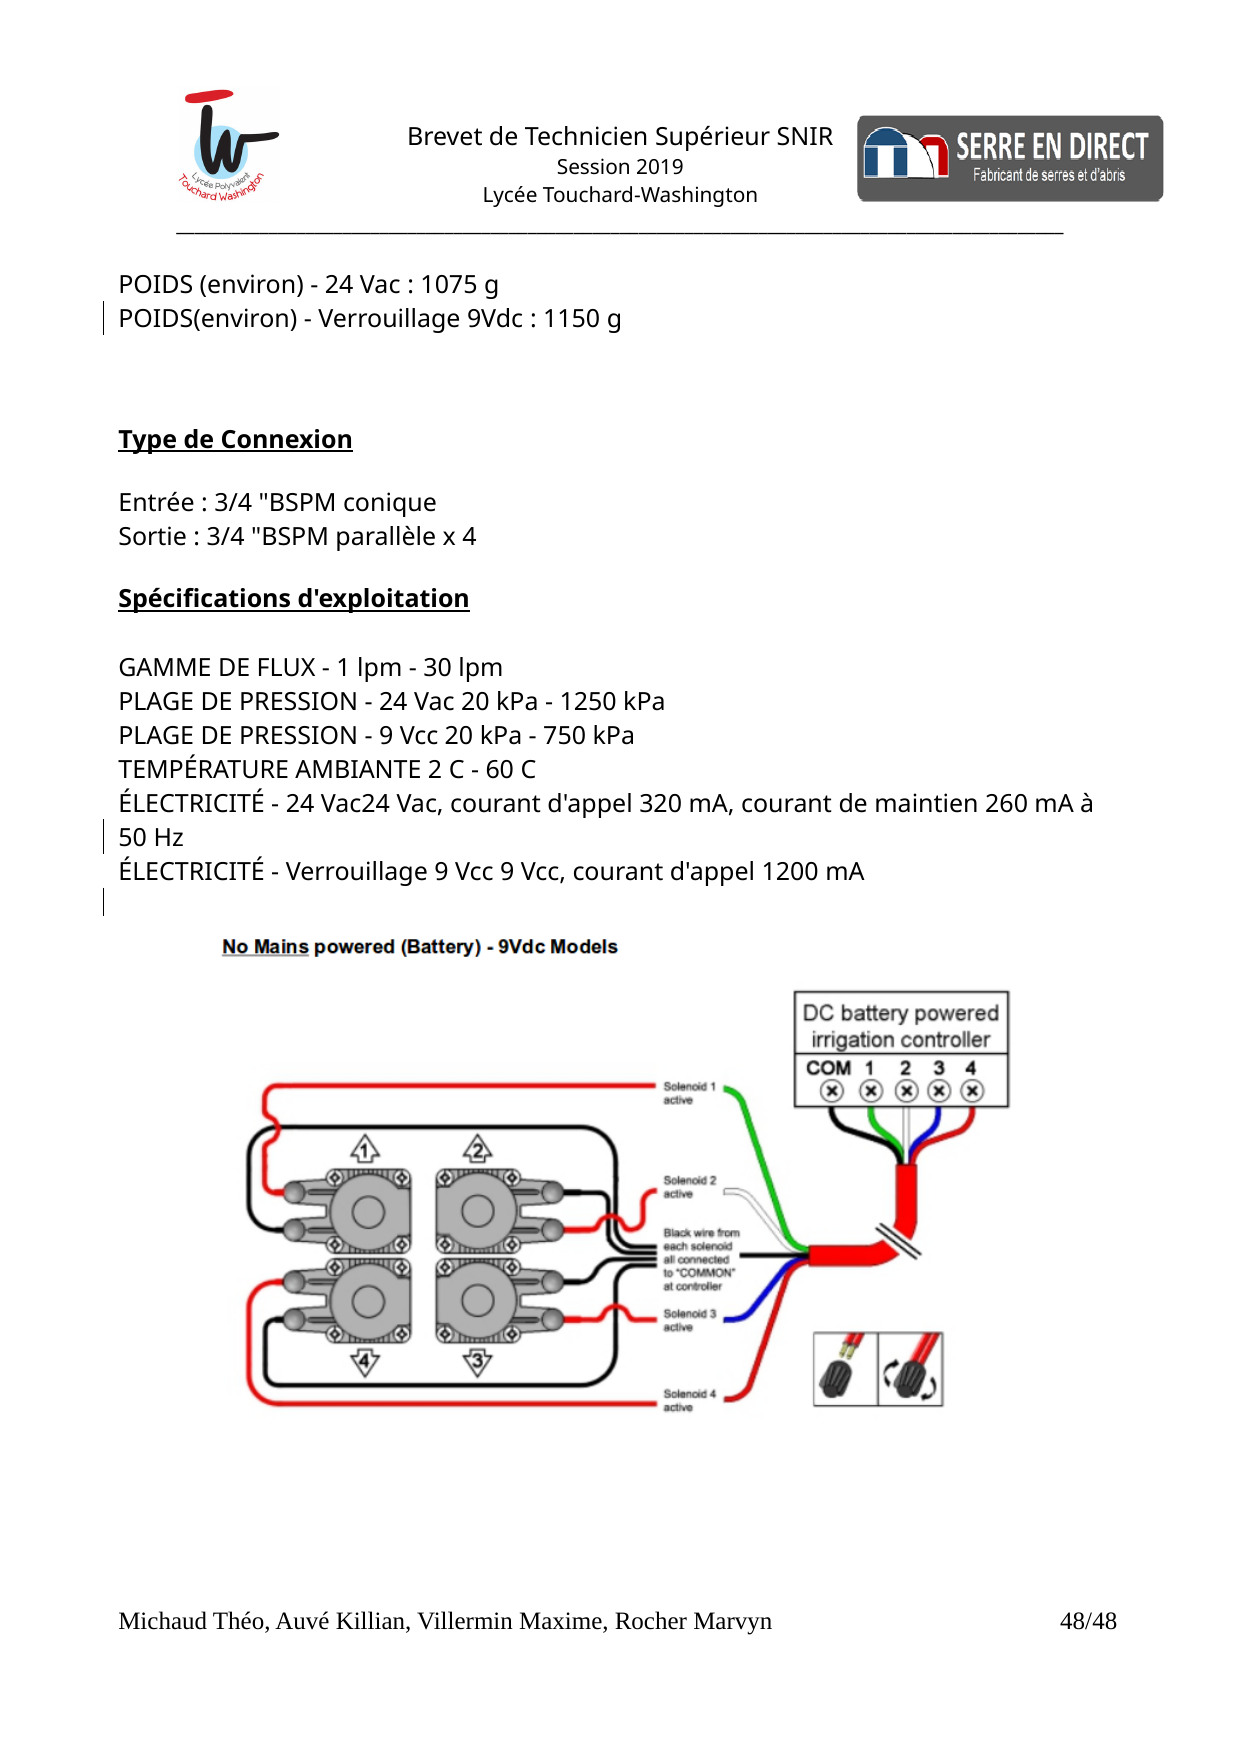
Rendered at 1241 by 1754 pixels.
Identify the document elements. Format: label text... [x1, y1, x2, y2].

text POIDS (environ) - 24 Vac : 1075 g POIDS(environ) - Verrouillage 9Vdc : 1150 g [118, 267, 1122, 335]
text Entrée : 3/4 "BSPM conique Sortie : 3/4 "BSPM parallèle x 4 [118, 484, 1122, 552]
text GAMME DE FLUX - 1 lpm - 30 lpm PLAGE DE PRESSION - 24 Vac 20 kPa - 1250 kPa PLAGE DE PRESSION - 9 Vcc 20 kPa - 750 kPa TEMPÉRATURE AMBIANTE 2 C - 60 C ÉLECTRICITÉ - 24 Vac24 Vac, courant d'appel 320 mA, courant de maintien 260 mA à 50 Hz ÉLECTRICITÉ - Verrouillage 9 Vcc 9 Vcc, courant d'appel 1200 mA [118, 615, 1122, 888]
text Spécifications d'exploitation [118, 581, 1122, 615]
picture [176, 86, 281, 203]
picture [207, 917, 1061, 1431]
text Type de Connexion [118, 421, 1122, 455]
picture [852, 113, 1167, 206]
